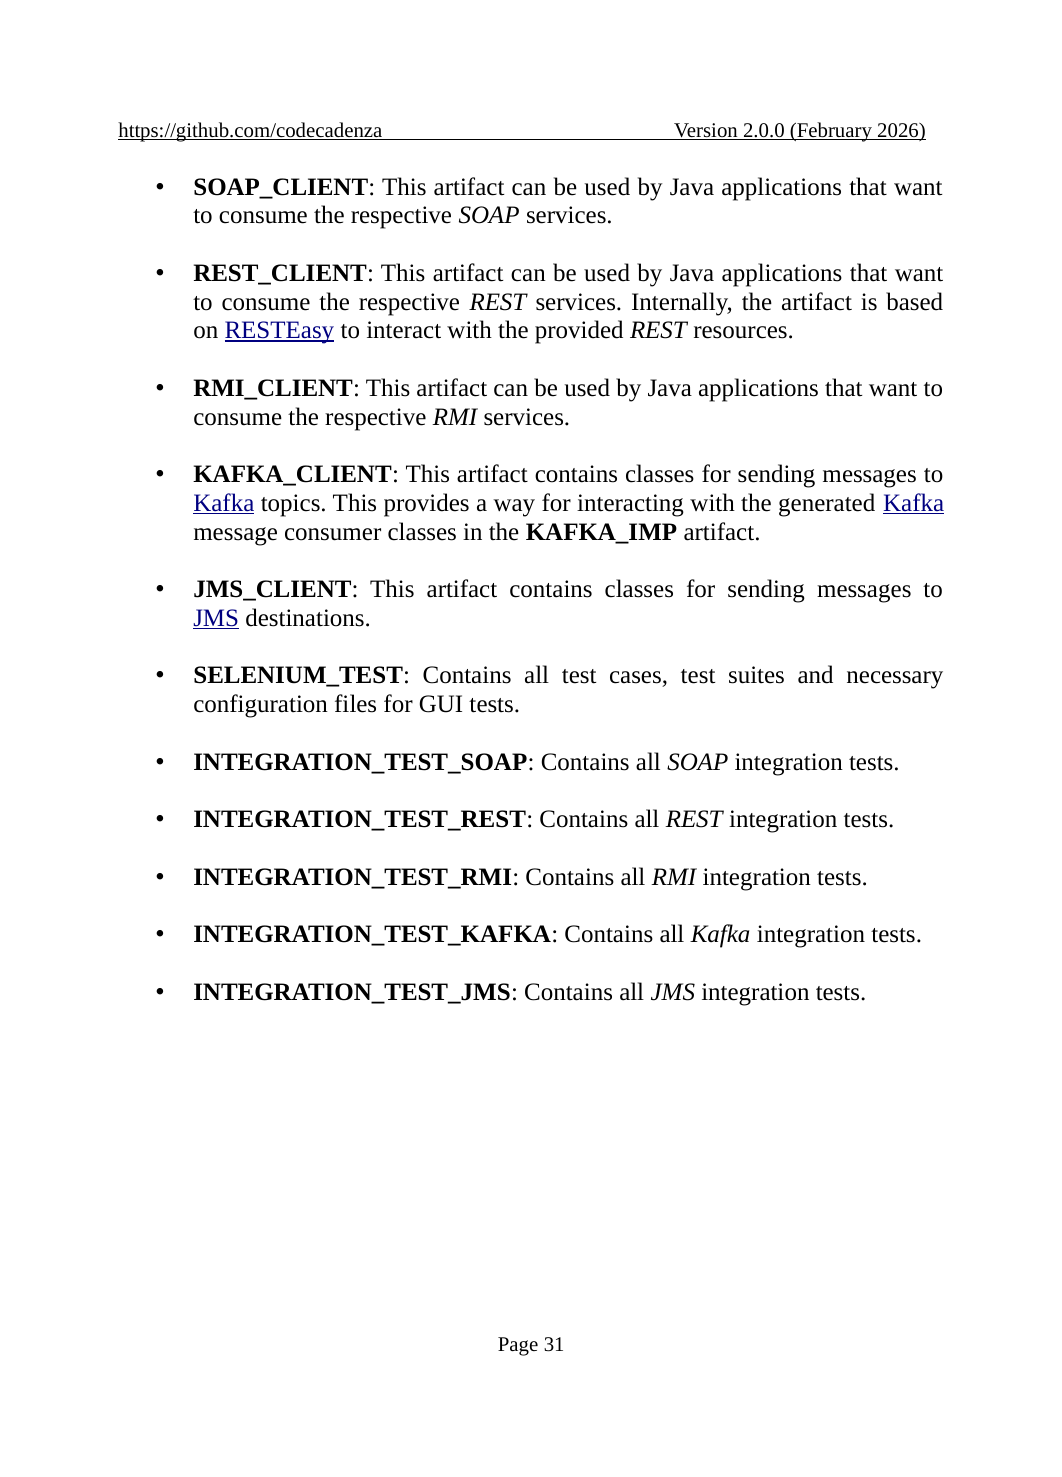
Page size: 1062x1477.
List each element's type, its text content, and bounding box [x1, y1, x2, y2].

list RMI_CLIENT: This artifact can be used by Java applications that want to consume the respective RMI services. [156, 373, 944, 430]
list KAFKA_CLIENT: This artifact contains classes for sending messages to Kafka topics. This provides a way for interacting with the generated Kafka message consumer classes in the KAFKA_IMP artifact. [156, 459, 944, 545]
list INTEGRATION_TEST_RMI: Contains all RMI integration tests. [156, 862, 944, 890]
list INTEGRATION_TEST_KAFKA: Contains all Kafka integration tests. [156, 919, 944, 948]
list INTEGRATION_TEST_SOAP: Contains all SOAP integration tests. [156, 747, 944, 775]
list INTEGRATION_TEST_JMS: Contains all JMS integration tests. [156, 977, 944, 1005]
list SELENIUM_TEST: Contains all test cases, test suites and necessary configuration files for GUI tests. [156, 660, 944, 718]
list REST_CLIENT: This artifact can be used by Java applications that want to consume the respective REST services. Internally, the artifact is based on RESTEasy to interact with the provided REST resources. [156, 258, 944, 344]
list INTEGRATION_TEST_REST: Contains all REST integration tests. [156, 804, 944, 833]
list JMS_CLIENT: This artifact contains classes for sending messages to JMS destinations. [156, 574, 944, 632]
list SOAP_CLIENT: This artifact can be used by Java applications that want to consume the respective SOAP services. [156, 172, 944, 229]
